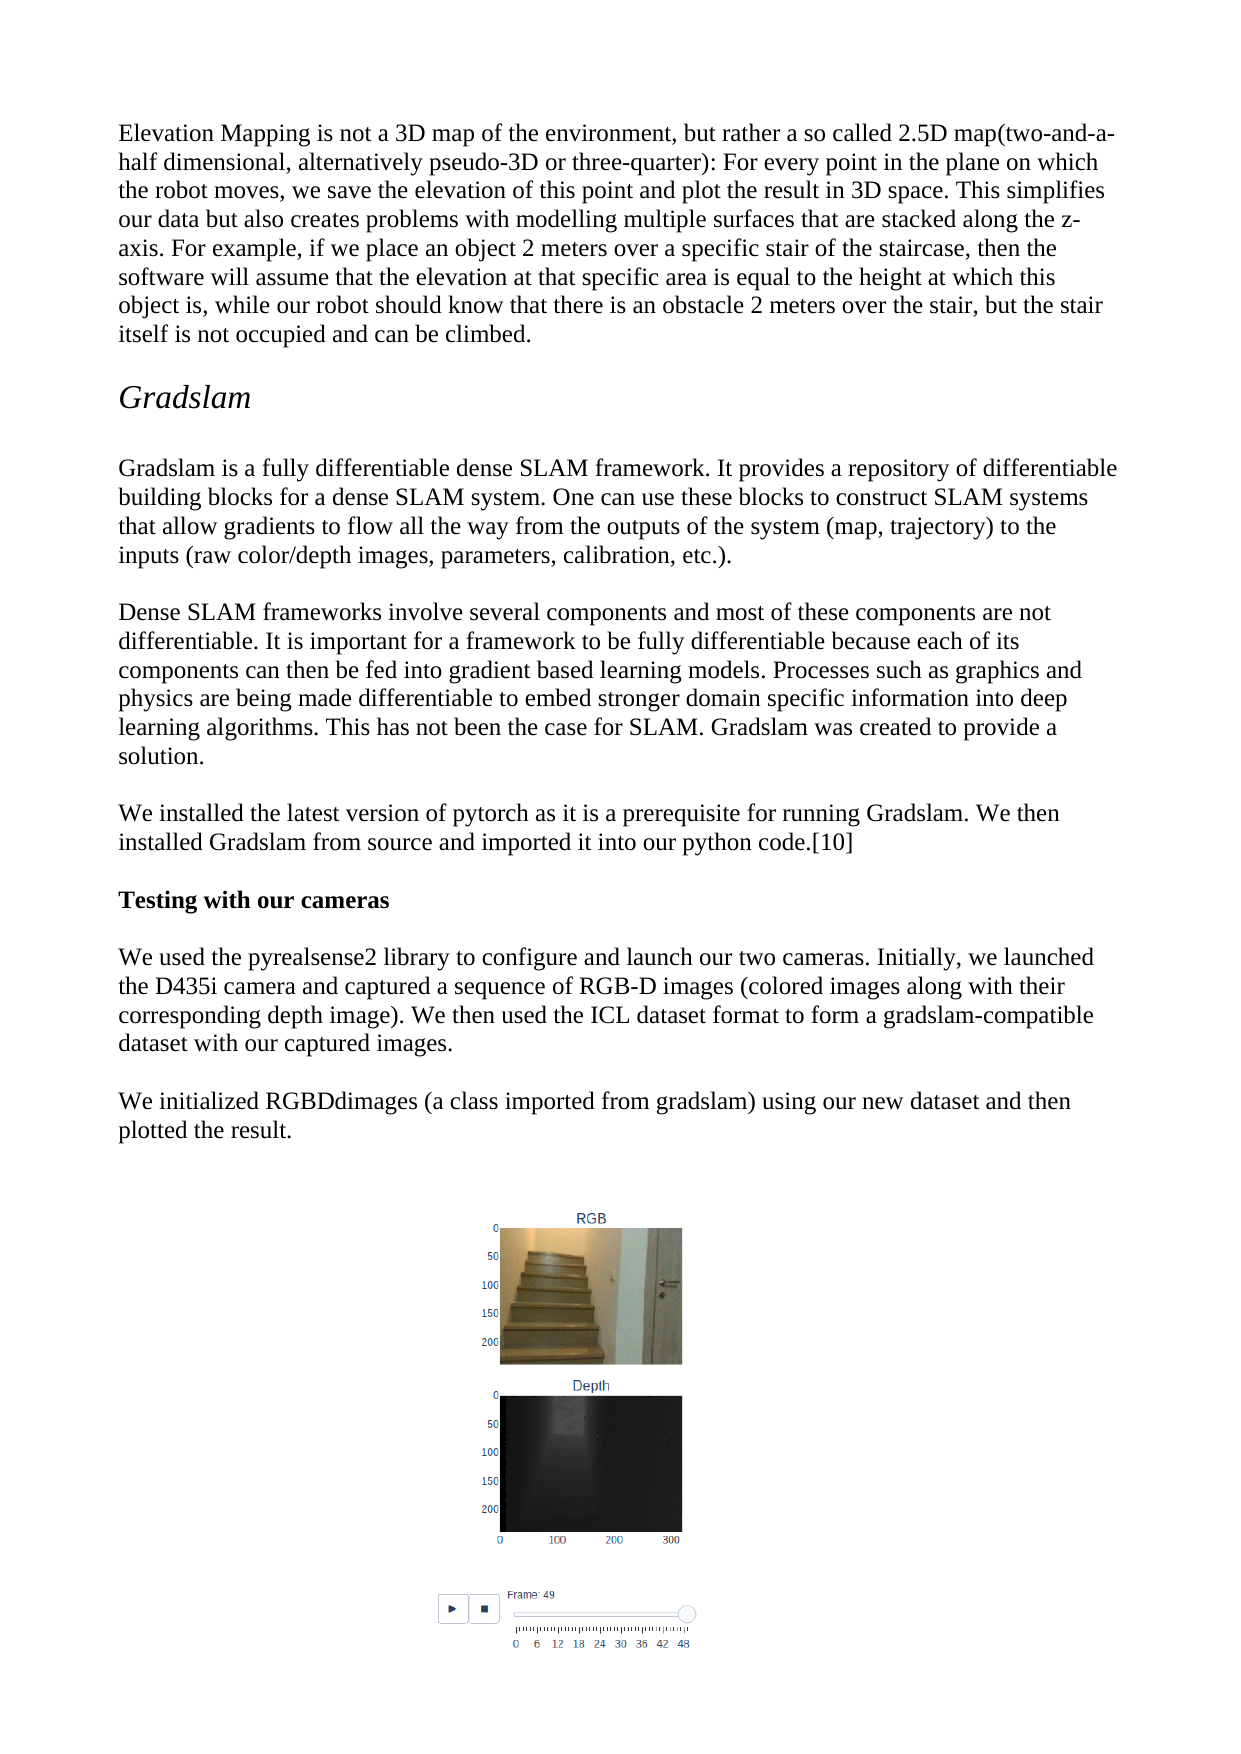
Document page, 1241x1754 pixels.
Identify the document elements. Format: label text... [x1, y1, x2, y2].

text We installed the latest version of pytorch as it is a prerequisite for running Gradslam. We then installed Gradslam from source and imported it into our python code.[10] [118, 798, 1122, 856]
text Elevation Mapping is not a 3D map of the environment, but rather a so called 2.5D map(two-and-a-half dimensional, alternatively pseudo-3D or three-quarter): For every point in the plane on which the robot moves, we save the elevation of this point and plot the result in 3D space. This simplifies our data but also creates problems with modelling multiple surfaces that are stacked along the z-axis. For example, if we place an object 2 meters over a specific stair of the staircase, then the software will assume that the elevation at that specific area is equal to the height at which this object is, while our robot should know that there is an obstacle 2 meters over the stair, but the stair itself is not occupied and can be climbed. [118, 118, 1122, 348]
text Gradslam [118, 377, 1122, 415]
picture [430, 1166, 649, 1664]
text Testing with our cameras [118, 885, 1122, 913]
text Dense SLAM frameworks involve several components and most of these components are not differentiable. It is important for a framework to be fully differentiable because each of its components can then be fed into gradient based learning models. Processes such as graphics and physics are being made differentiable to embed stronger domain specific information into deep learning algorithms. This has not been the case for SLAM. Gradslam was created to provide a solution. [118, 597, 1122, 770]
text We used the pyrealsense2 library to configure and launch our two cameras. Initially, we launched the D435i camera and captured a sequence of RGB-D images (colored images along with their corresponding depth image). We then used the ICL dataset format to form a gradslam-compatible dataset with our captured images. [118, 942, 1122, 1057]
text Gradslam is a fully differentiable dense SLAM framework. It provides a repository of differentiable building blocks for a dense SLAM system. One can use these blocks to construct SLAM systems that allow gradients to flow all the way from the outputs of the system (map, trajectory) to the inputs (raw color/depth images, parameters, calibration, etc.). [118, 453, 1122, 568]
text We initialized RGBDdimages (a class imported from gradslam) using our new dataset and then plotted the result. [118, 1086, 1122, 1143]
